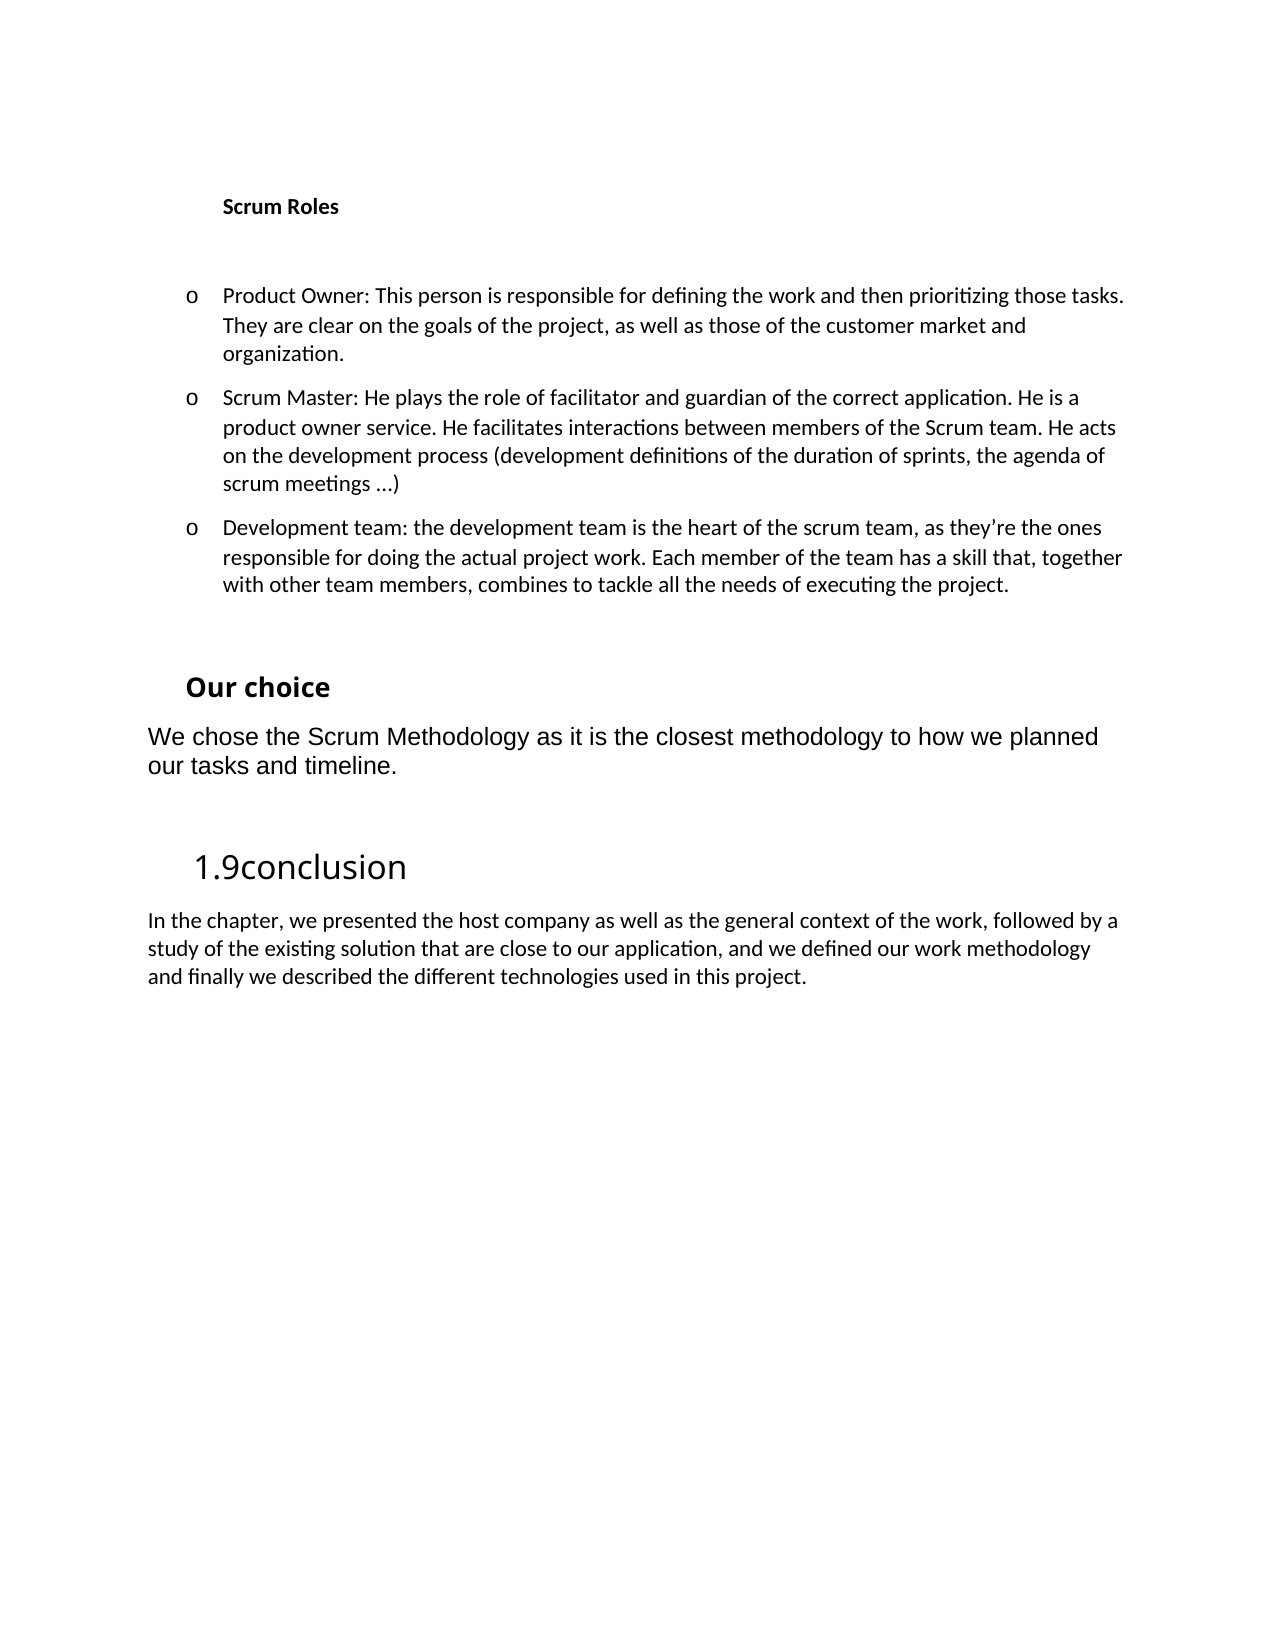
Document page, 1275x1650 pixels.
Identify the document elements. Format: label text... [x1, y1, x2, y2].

text 1.9conclusion [148, 844, 1127, 889]
text Our choice [185, 669, 1127, 706]
text We chose the Scrum Methodology as it is the closest methodology to how we planned our tasks and timeline. [148, 722, 1127, 780]
text In the chapter, we presented the host company as well as the general context of the work, followed by a study of the existing solution that are close to our application, and we defined our work methodology and finally we described the different technologies used in this project. [148, 906, 1127, 990]
list Development team: the development team is the heart of the scrum team, as they’re the ones responsible for doing the actual project work. Each member of the team has a skill that, together with other team members, combines to tackle all the needs of executing the project. [185, 513, 1127, 599]
text Scrum Roles [223, 192, 1127, 220]
list Product Owner: This person is responsible for defining the work and then prioritizing those tasks. They are clear on the goals of the project, as well as those of the customer market and organization. [185, 282, 1127, 367]
list Scrum Master: He plays the role of facilitator and guardian of the correct application. He is a product owner service. He facilitates interactions between members of the Scrum team. He acts on the development process (development definitions of the duration of sprints, the agenda of scrum meetings ...) [185, 383, 1127, 497]
